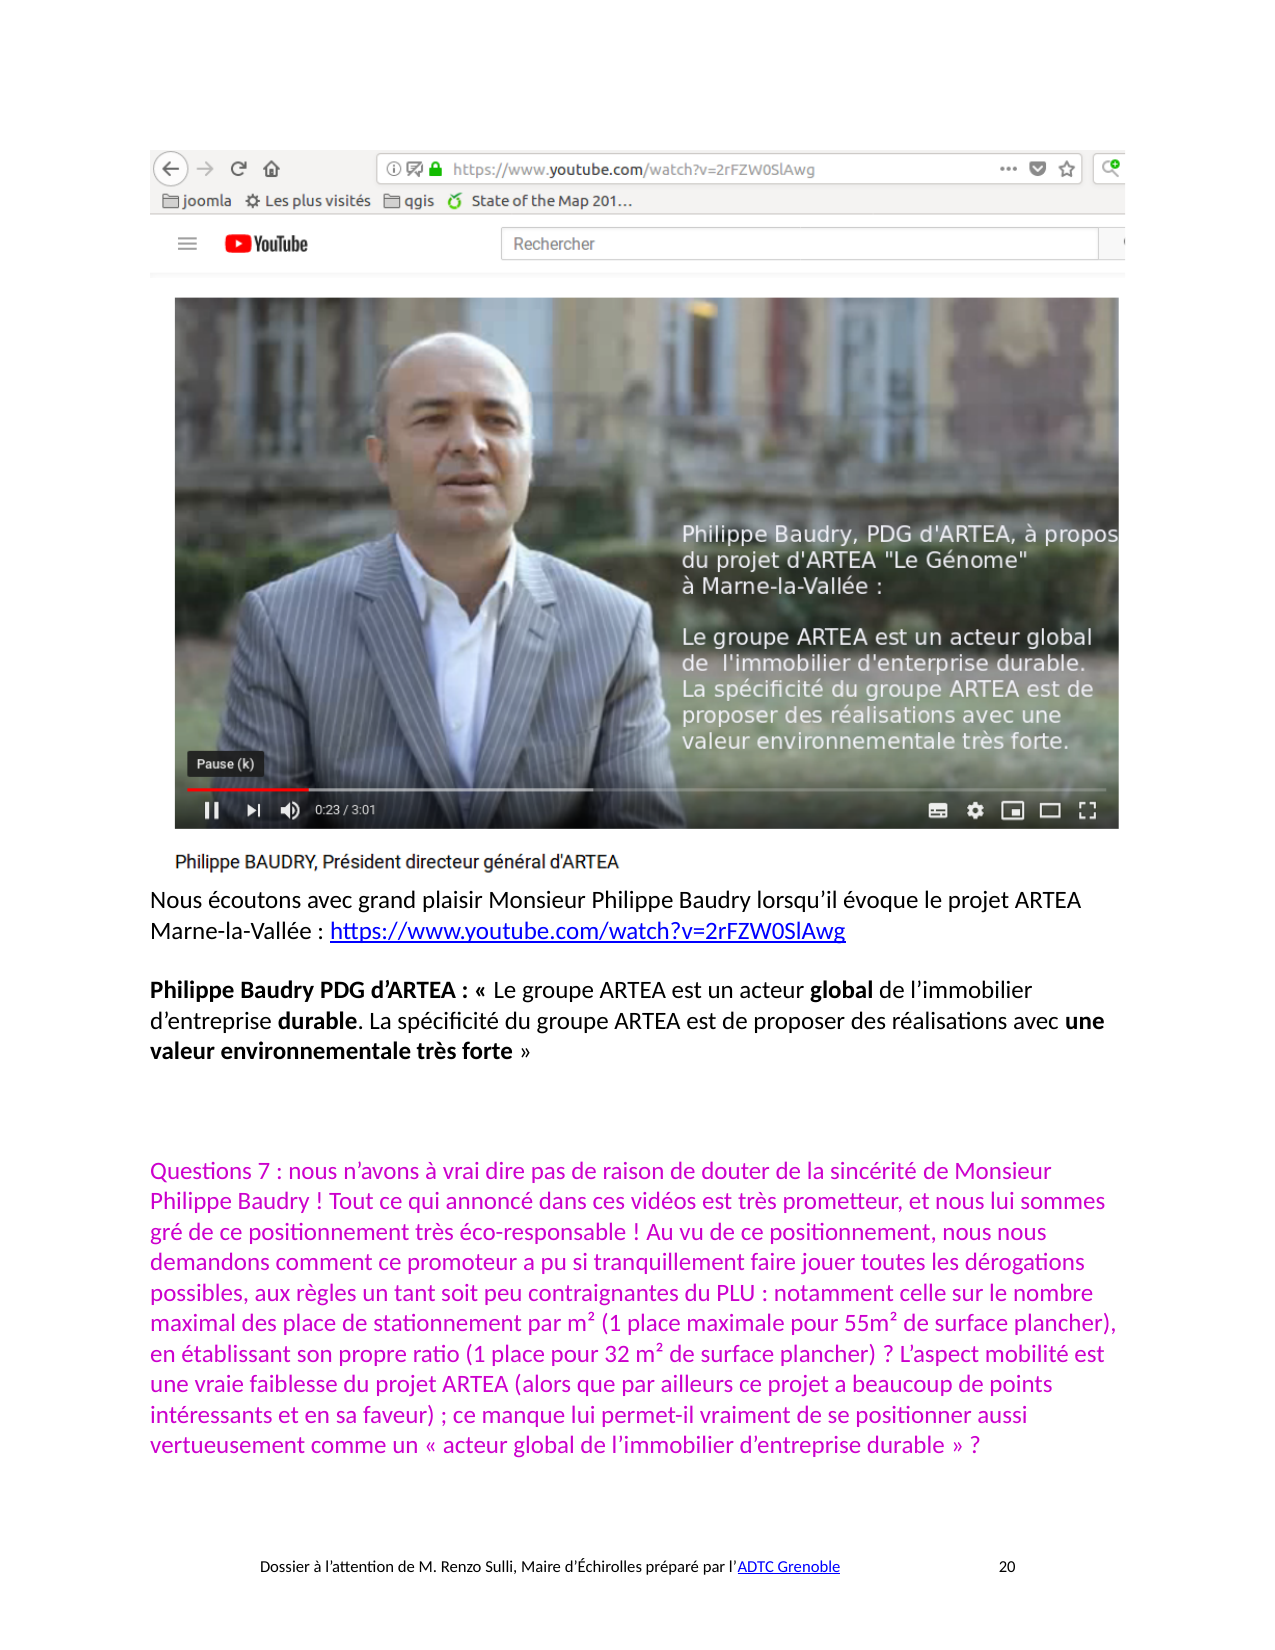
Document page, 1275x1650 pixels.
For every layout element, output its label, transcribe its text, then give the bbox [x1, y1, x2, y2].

text Philippe Baudry PDG d’ARTEA : « Le groupe ARTEA est un acteur global de l’immobilier d’entreprise durable. La spécificité du groupe ARTEA est de proposer des réalisations avec une valeur environnementale très forte » [150, 974, 1125, 1066]
picture [150, 150, 1125, 885]
text Questions 7 : nous n’avons à vrai dire pas de raison de douter de la sincérité de Monsieur Philippe Baudry ! Tout ce qui annoncé dans ces vidéos est très prometteur, et nous lui sommes gré de ce positionnement très éco-responsable ! Au vu de ce positionnement, nous nous demandons comment ce promoteur a pu si tranquillement faire jouer toutes les dérogations possibles, aux règles un tant soit peu contraignantes du PLU : notamment celle sur le nombre maximal des place de stationnement par m² (1 place maximale pour 55m² de surface plancher), en établissant son propre ratio (1 place pour 32 m² de surface plancher) ? L’aspect mobilité est une vraie faiblesse du projet ARTEA (alors que par ailleurs ce projet a beaucoup de points intéressants et en sa faveur) ; ce manque lui permet-il vraiment de se positionner aussi vertueusement comme un « acteur global de l’immobilier d’entreprise durable » ? [150, 1155, 1125, 1460]
text Nous écoutons avec grand plaisir Monsieur Philippe Baudry lorsqu’il évoque le projet ARTEA Marne-la-Vallée : https://www.youtube.com/watch?v=2rFZW0SlAwg [150, 885, 1125, 945]
